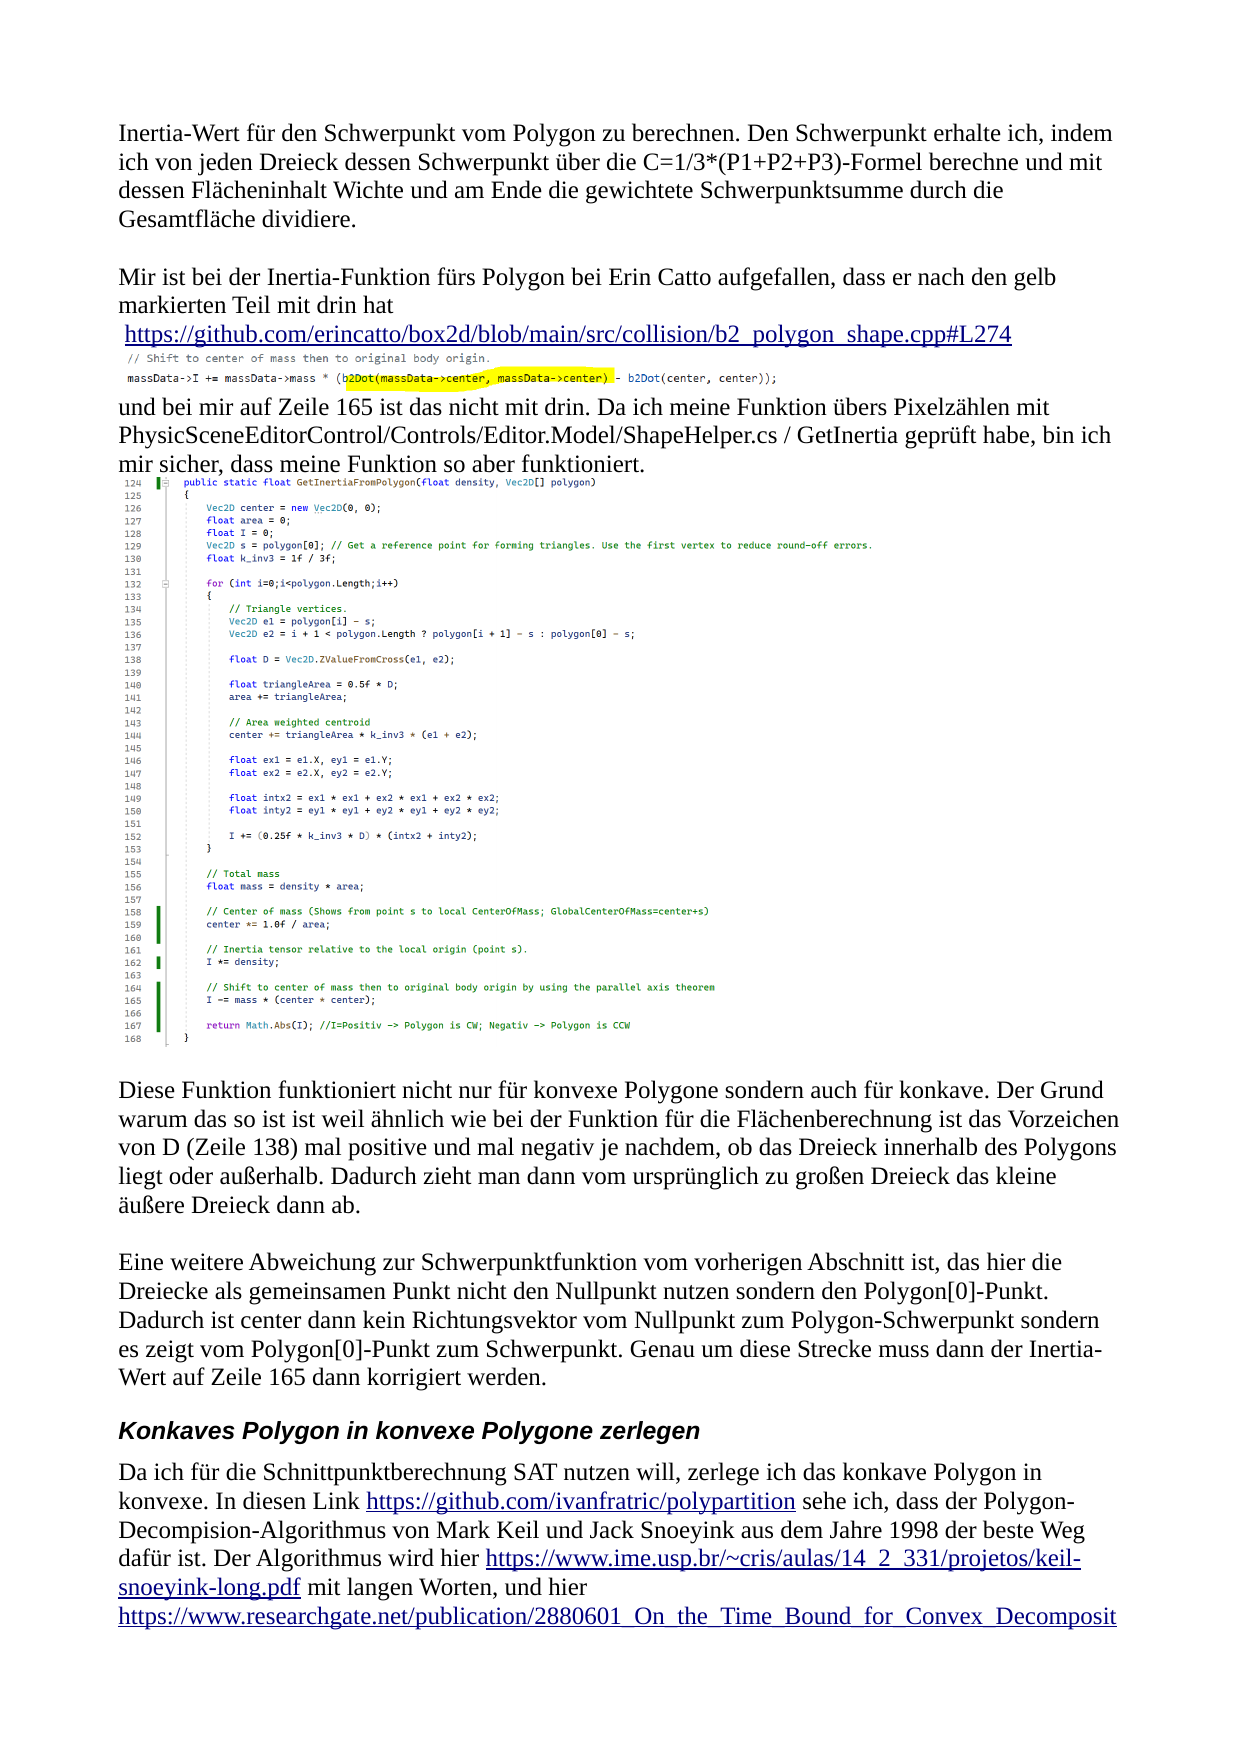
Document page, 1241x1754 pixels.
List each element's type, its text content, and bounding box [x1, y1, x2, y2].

text und bei mir auf Zeile 165 ist das nicht mit drin. Da ich meine Funktion übers Pixelzählen mit PhysicSceneEditorControl/Controls/Editor.Model/ShapeHelper.cs / GetInertia geprüft habe, bin ich mir sicher, dass meine Funktion so aber funktioniert. [118, 348, 1122, 478]
text Mir ist bei der Inertia-Funktion fürs Polygon bei Erin Catto aufgefallen, dass er nach den gelb markierten Teil mit drin hat [118, 262, 1122, 319]
text Eine weitere Abweichung zur Schwerpunktfunktion vom vorherigen Abschnitt ist, das hier die Dreiecke als gemeinsamen Punkt nicht den Nullpunkt nutzen sondern den Polygon[0]-Punkt. Dadurch ist center dann kein Richtungsvektor vom Nullpunkt zum Polygon-Schwerpunkt sondern es zeigt vom Polygon[0]-Punkt zum Schwerpunkt. Genau um diese Strecke muss dann der Inertia-Wert auf Zeile 165 dann korrigiert werden. [118, 1247, 1122, 1391]
text Diese Funktion funktioniert nicht nur für konvexe Polygone sondern auch für konkave. Der Grund warum das so ist ist weil ähnlich wie bei der Funktion für die Flächenberechnung ist das Vorzeichen von D (Zeile 138) mal positive und mal negativ je nachdem, ob das Dreieck innerhalb des Polygons liegt oder außerhalb. Dadurch zieht man dann vom ursprünglich zu großen Dreieck das kleine äußere Dreieck dann ab. [118, 1075, 1122, 1219]
subtitle Konkaves Polygon in konvexe Polygone zerlegen [118, 1416, 1122, 1445]
text https://github.com/erincatto/box2d/blob/main/src/collision/b2_polygon_shape.cpp#L274 [118, 319, 1122, 348]
picture [118, 348, 782, 392]
text Da ich für die Schnittpunktberechnung SAT nutzen will, zerlege ich das konkave Polygon in konvexe. In diesen Link https://github.com/ivanfratric/polypartition sehe ich, dass der Polygon-Decompision-Algorithmus von Mark Keil und Jack Snoeyink aus dem Jahre 1998 der beste Weg dafür ist. Der Algorithmus wird hier https://www.ime.usp.br/~cris/aulas/14_2_331/projetos/keil-snoeyink-long.pdf mit langen Worten, und hier https://www.researchgate.net/publication/2880601_On_the_Time_Bound_for_Convex_Decomposit [118, 1457, 1122, 1630]
text Inertia-Wert für den Schwerpunkt vom Polygon zu berechnen. Den Schwerpunkt erhalte ich, indem ich von jeden Dreieck dessen Schwerpunkt über die C=1/3*(P1+P2+P3)-Formel berechne und mit dessen Flächeninhalt Wichte und am Ende die gewichtete Schwerpunktsumme durch die Gesamtfläche dividiere. [118, 118, 1122, 233]
picture [118, 477, 875, 1047]
